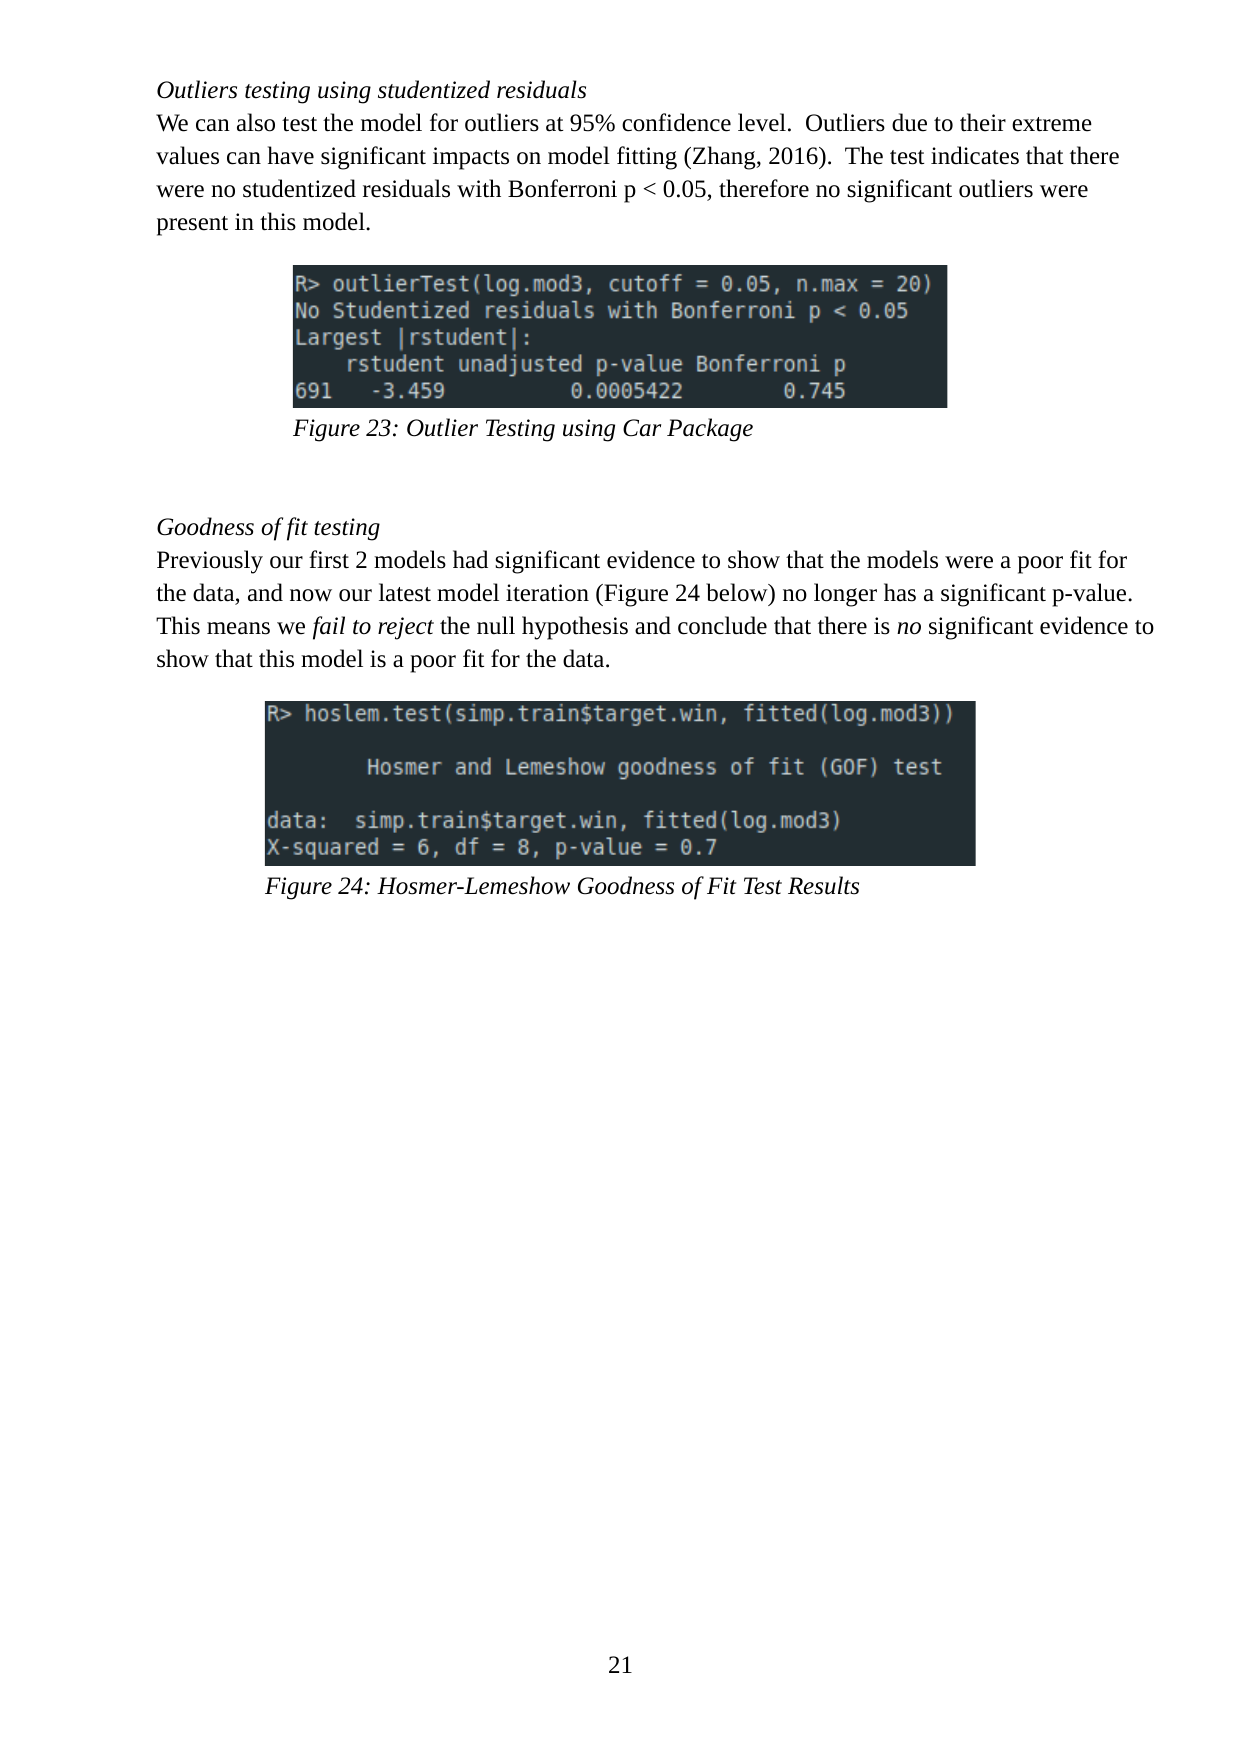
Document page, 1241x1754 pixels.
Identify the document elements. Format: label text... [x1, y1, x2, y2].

picture [292, 265, 948, 408]
text Figure 24: Hosmer-Lemeshow Goodness of Fit Test Results [265, 866, 976, 900]
text Previously our first 2 models had significant evidence to show that the models were a poor fit for the data, and now our latest model iteration (Figure 24 below) no longer has a significant p-value. This means we fail to reject the null hypothesis and conclude that there is no significant evidence to show that this model is a poor fit for the data. [156, 545, 1159, 673]
text Outliers testing using studentized residuals [156, 75, 1159, 104]
text We can also test the model for outliers at 95% confidence level. Outliers due to their extreme values can have significant impacts on model fitting (Zhang, 2016). The test indicates that there were no studentized residuals with Bonferroni p < 0.05, therefore no significant outliers were present in this model. [156, 108, 1159, 236]
text Goodness of fit testing [156, 512, 1159, 541]
picture [264, 701, 976, 866]
text Figure 23: Outlier Testing using Car Package [293, 408, 947, 441]
